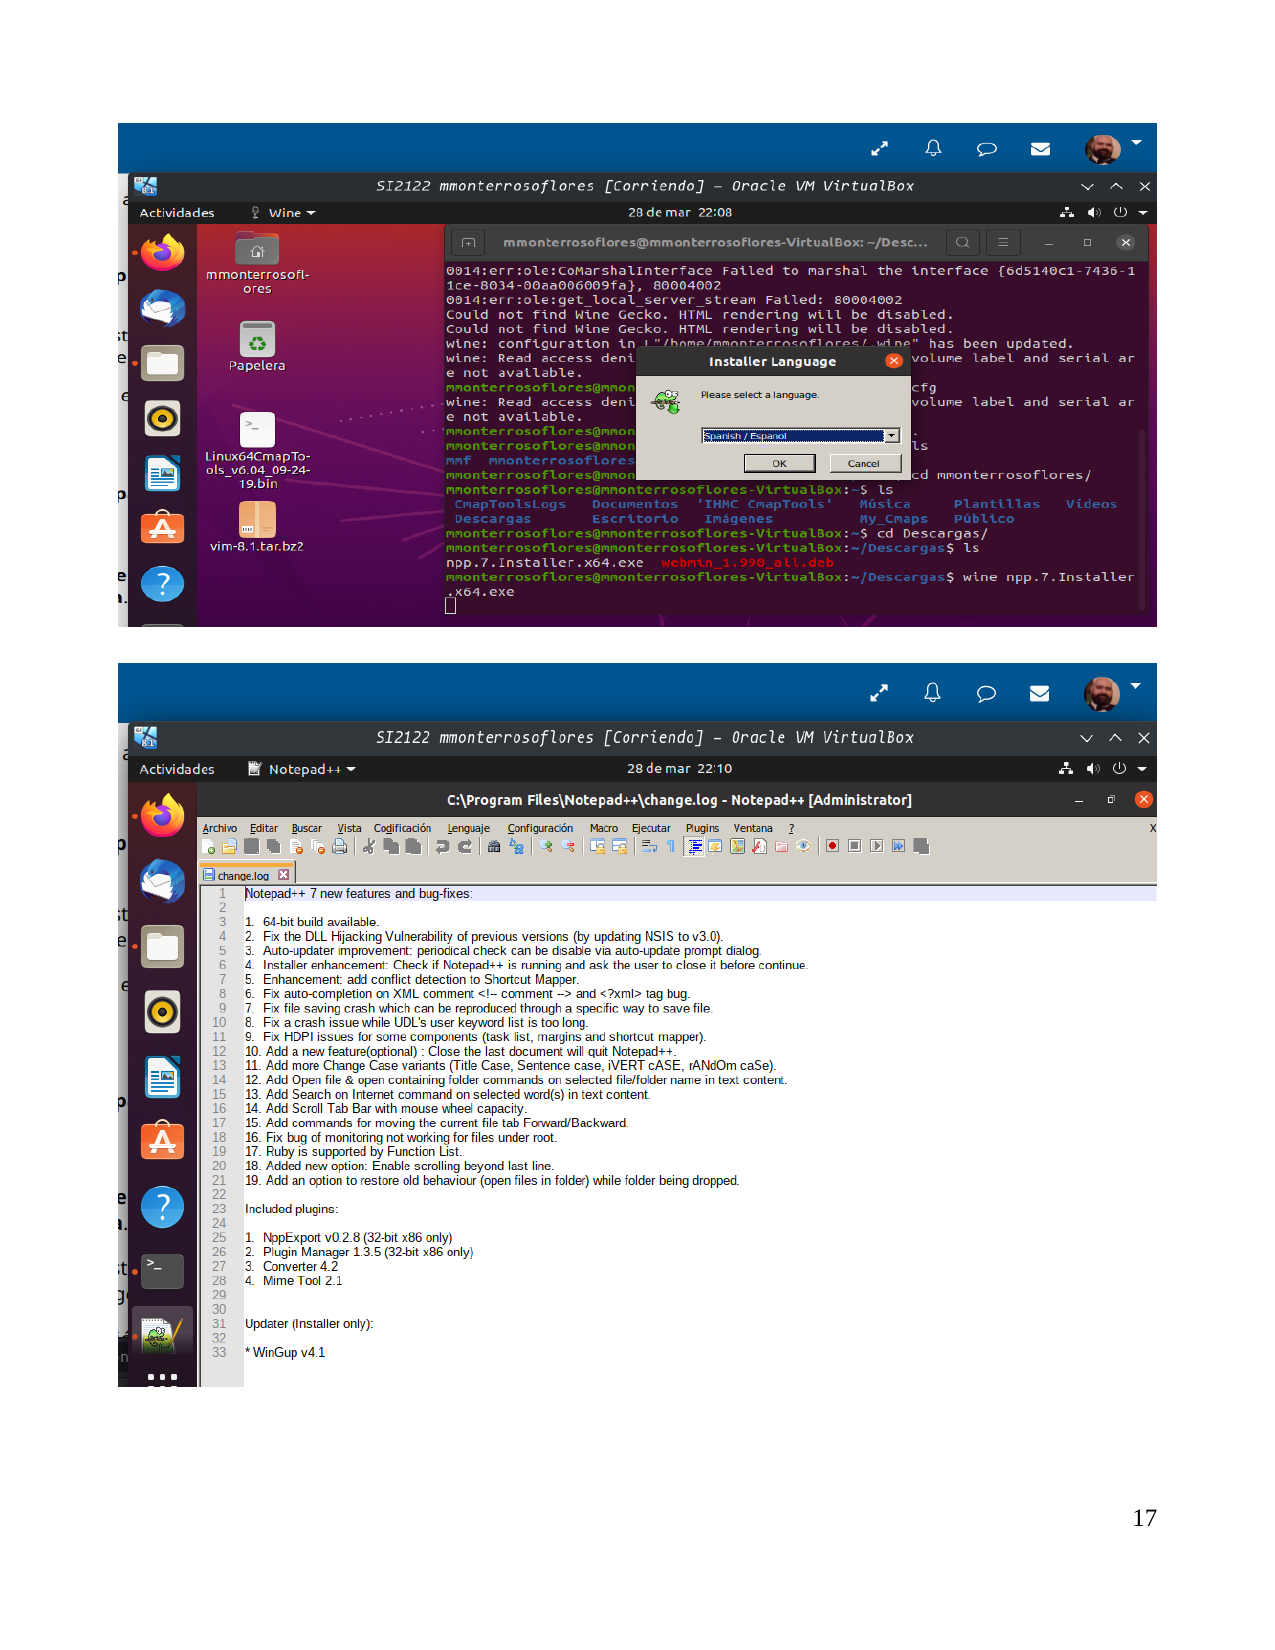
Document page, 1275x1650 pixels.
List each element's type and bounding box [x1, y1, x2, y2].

table_cell [118, 1387, 1157, 1421]
table_header [118, 627, 1157, 660]
picture [118, 660, 1157, 1387]
picture [118, 118, 1157, 627]
